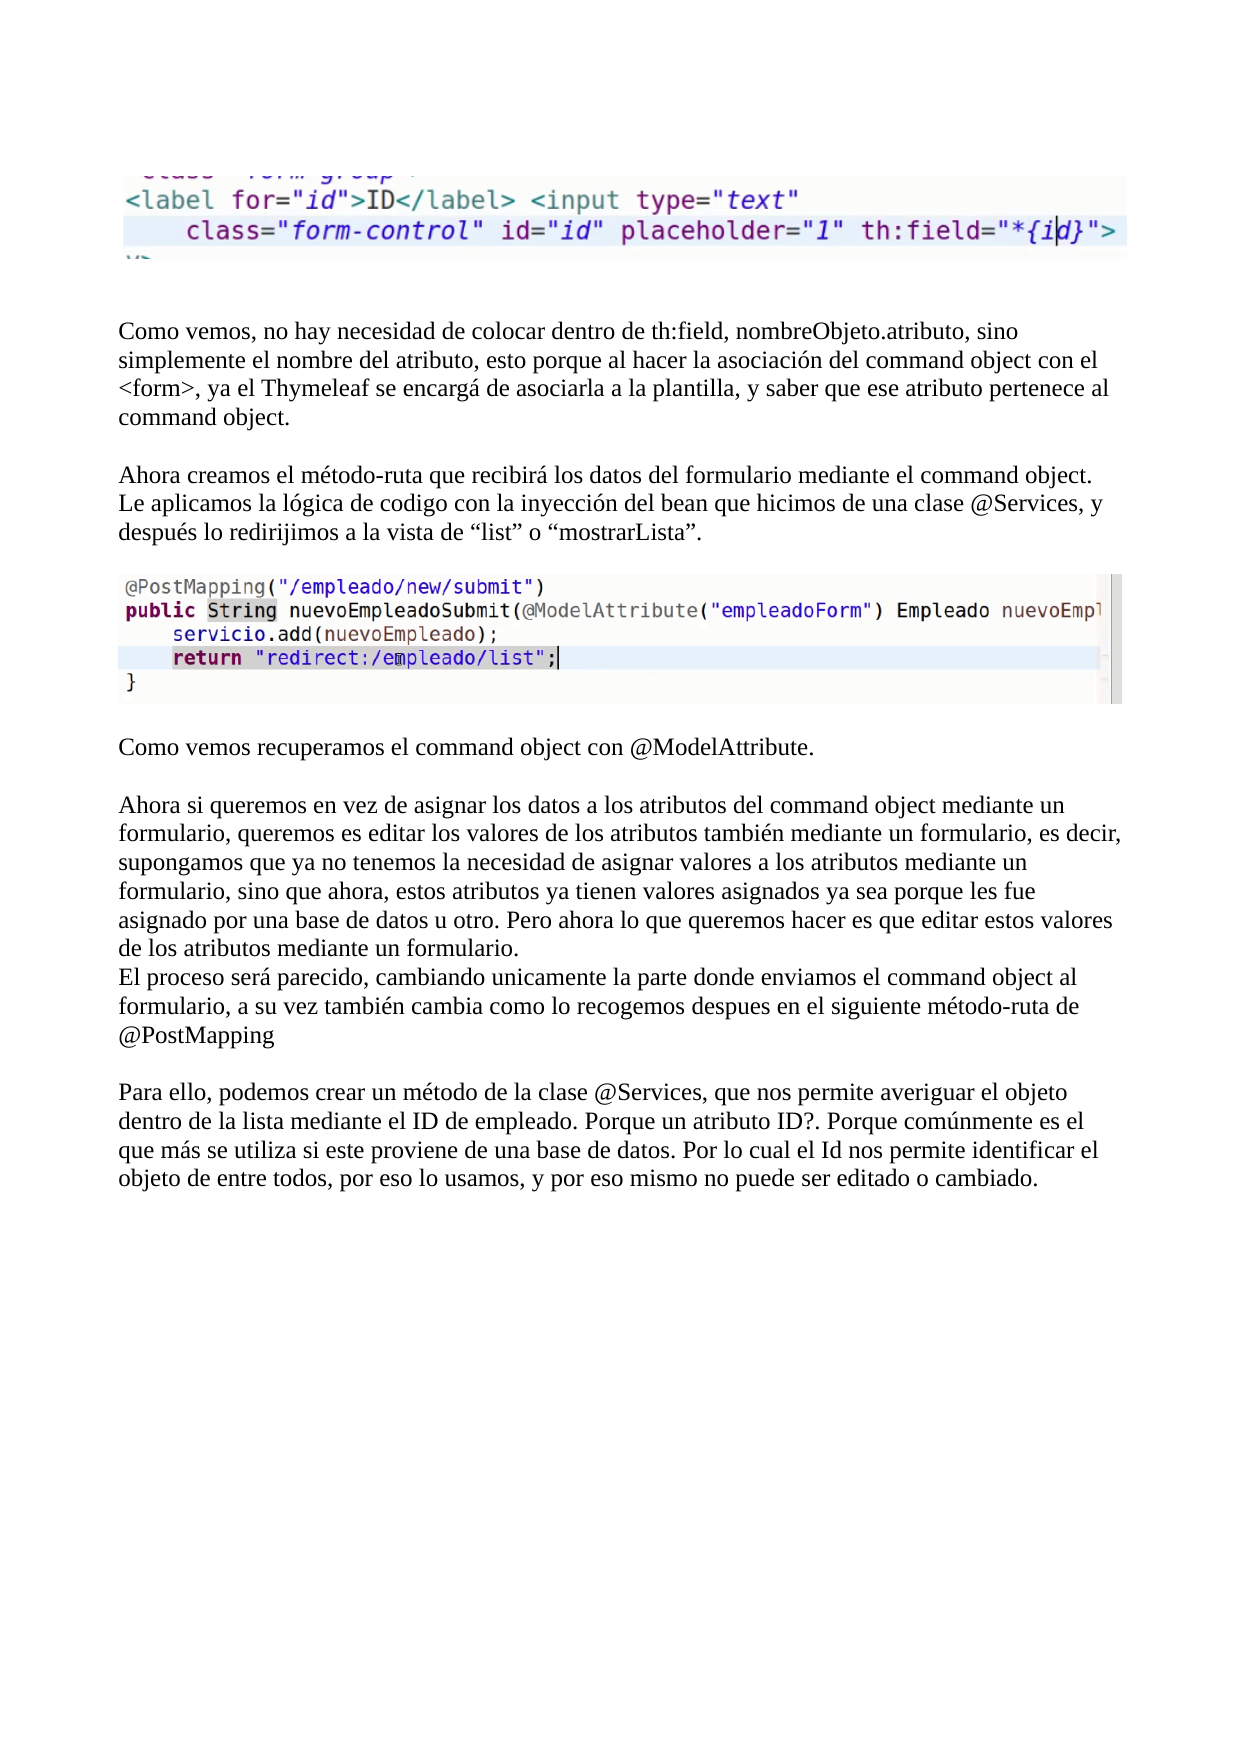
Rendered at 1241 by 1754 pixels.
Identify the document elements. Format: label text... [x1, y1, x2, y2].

picture [118, 574, 1123, 704]
text Ahora si queremos en vez de asignar los datos a los atributos del command object mediante un formulario, queremos es editar los valores de los atributos también mediante un formulario, es decir, supongamos que ya no tenemos la necesidad de asignar valores a los atributos mediante un formulario, sino que ahora, estos atributos ya tienen valores asignados ya sea porque les fue asignado por una base de datos u otro. Pero ahora lo que queremos hacer es que editar estos valores de los atributos mediante un formulario. [118, 790, 1122, 962]
text Como vemos, no hay necesidad de colocar dentro de th:field, nombreObjeto.atributo, sino simplemente el nombre del atributo, esto porque al hacer la asociación del command object con el <form>, ya el Thymeleaf se encargá de asociarla a la plantilla, y saber que ese atributo pertenece al command object. [118, 316, 1122, 431]
text Como vemos recuperamos el command object con @ModelAttribute. [118, 732, 1122, 761]
text Ahora creamos el método-ruta que recibirá los datos del formulario mediante el command object. Le aplicamos la lógica de codigo con la inyección del bean que hicimos de una clase @Services, y después lo redirijimos a la vista de “list” o “mostrarLista”. [118, 460, 1122, 546]
text Para ello, podemos crear un método de la clase @Services, que nos permite averiguar el objeto dentro de la lista mediante el ID de empleado. Porque un atributo ID?. Porque comúnmente es el que más se utiliza si este proviene de una base de datos. Por lo cual el Id nos permite identificar el objeto de entre todos, por eso lo usamos, y por eso mismo no puede ser editado o cambiado. [118, 1077, 1122, 1192]
picture [123, 176, 1128, 259]
text El proceso será parecido, cambiando unicamente la parte donde enviamos el command object al formulario, a su vez también cambia como lo recogemos despues en el siguiente método-ruta de @PostMapping [118, 962, 1122, 1048]
